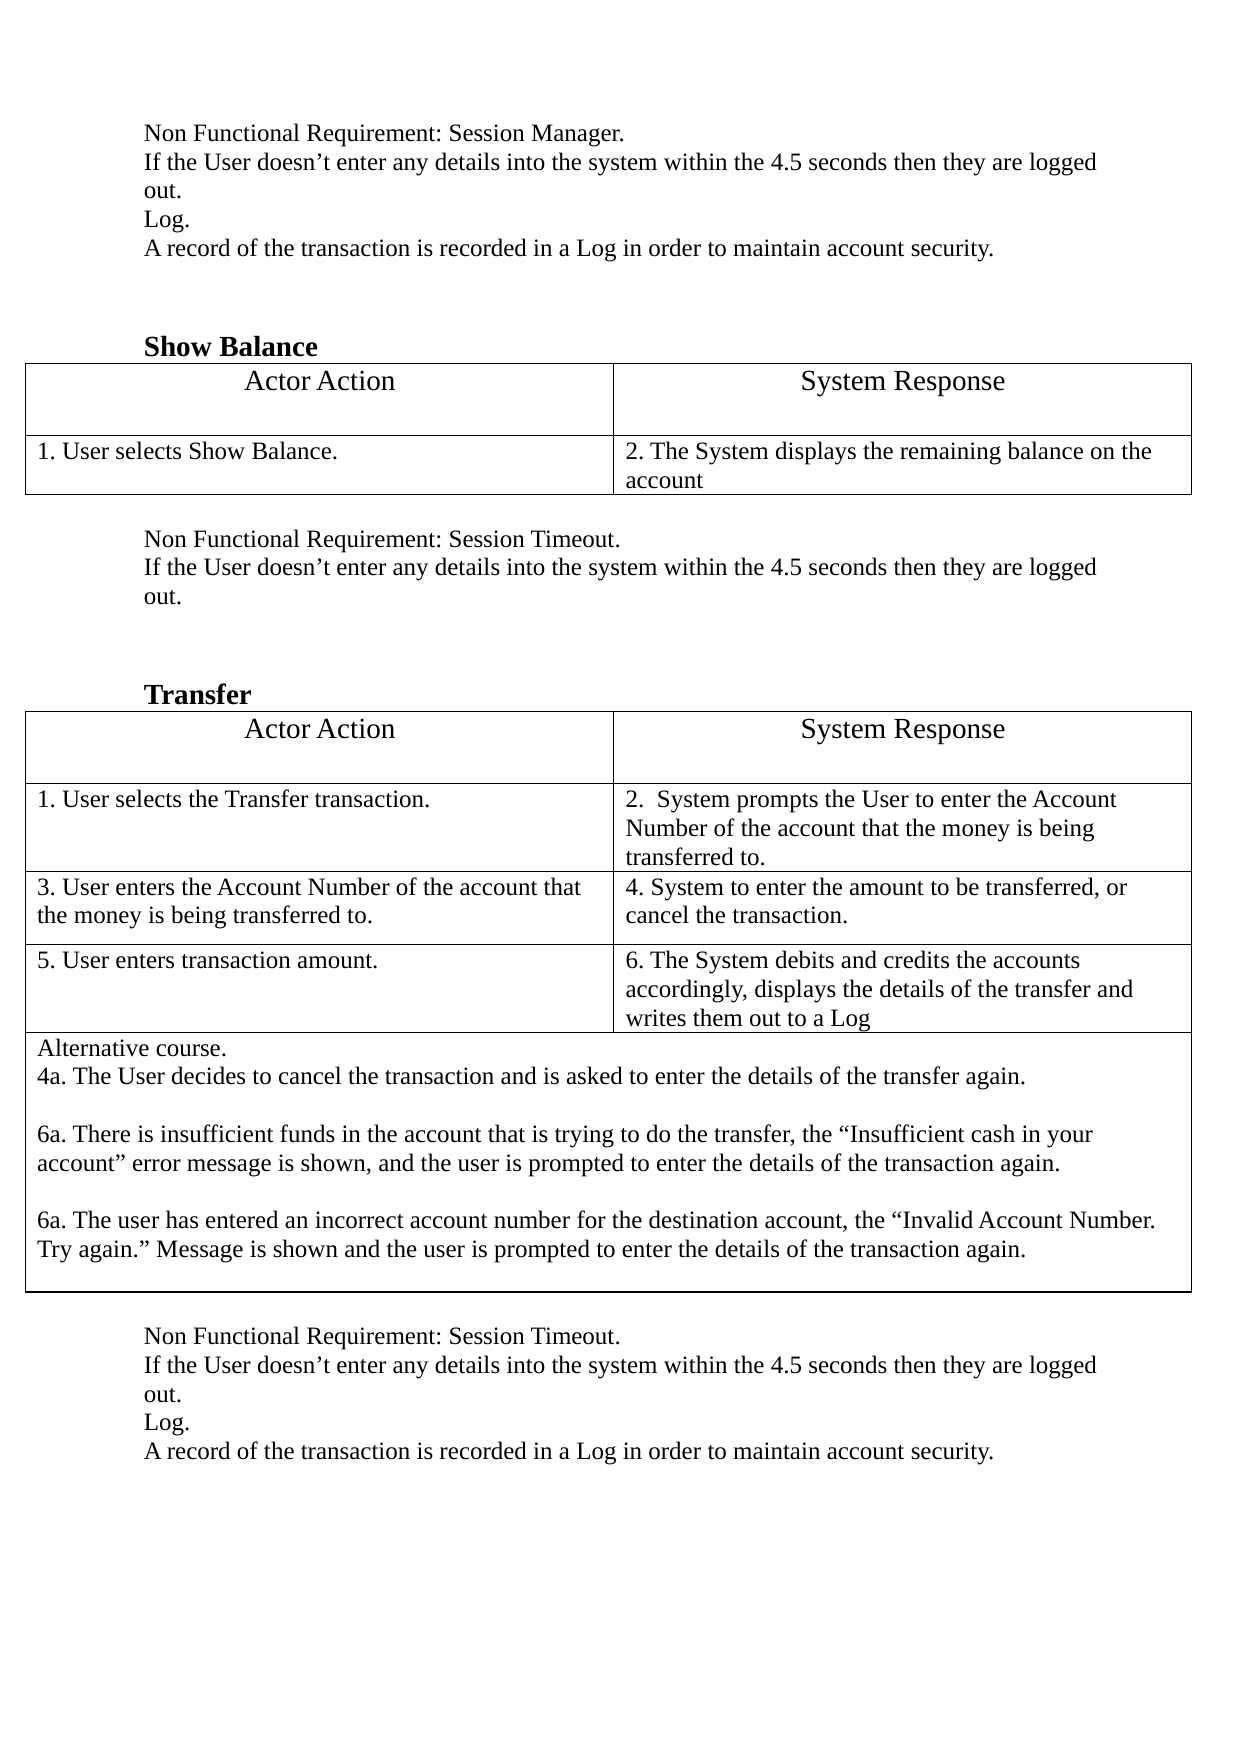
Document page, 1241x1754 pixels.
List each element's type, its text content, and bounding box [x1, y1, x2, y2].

text A record of the transaction is recorded in a Log in order to maintain account security. [144, 233, 1119, 262]
text Show Balance [144, 329, 1119, 362]
table_header System Response [614, 364, 1191, 435]
table_cell 2. System prompts the User to enter the Account Number of the account that the money is being transferred to. [614, 784, 1191, 871]
text Non Functional Requirement: Session Manager. [144, 118, 1119, 147]
text Log. [144, 1407, 1119, 1436]
text Non Functional Requirement: Session Timeout. [144, 1321, 1119, 1350]
text Log. [144, 204, 1119, 233]
text Transfer [144, 677, 1119, 711]
table_cell 5. User enters transaction amount. [26, 945, 613, 1032]
text If the User doesn’t enter any details into the system within the 4.5 seconds then they are logged out. [144, 552, 1119, 610]
table_cell 4. System to enter the amount to be transferred, or cancel the transaction. [614, 872, 1191, 944]
text Non Functional Requirement: Session Timeout. [144, 524, 1119, 552]
table_header System Response [614, 712, 1191, 783]
table_header Actor Action [26, 712, 613, 783]
table_header Actor Action [26, 364, 613, 435]
table_cell 2. The System displays the remaining balance on the account [614, 436, 1191, 494]
table_cell 1. User selects the Transfer transaction. [26, 784, 613, 871]
text If the User doesn’t enter any details into the system within the 4.5 seconds then they are logged out. [144, 1350, 1119, 1407]
table_cell 1. User selects Show Balance. [26, 436, 613, 494]
table_cell 3. User enters the Account Number of the account that the money is being transferred to. [26, 872, 613, 944]
table_cell 6. The System debits and credits the accounts accordingly, displays the details of the transfer and writes them out to a Log [614, 945, 1191, 1032]
table_cell Alternative course. 4a. The User decides to cancel the transaction and is asked to enter the details of the transfer again. 6a. There is insufficient funds in the account that is trying to do the transfer, the “Insufficient cash in your account” error message is shown, and the user is prompted to enter the details of the transaction again. 6a. The user has entered an incorrect account number for the destination account, the “Invalid Account Number. Try again.” Message is shown and the user is prompted to enter the details of the transaction again. [26, 1033, 1191, 1291]
text If the User doesn’t enter any details into the system within the 4.5 seconds then they are logged out. [144, 147, 1119, 204]
text A record of the transaction is recorded in a Log in order to maintain account security. [144, 1436, 1119, 1465]
